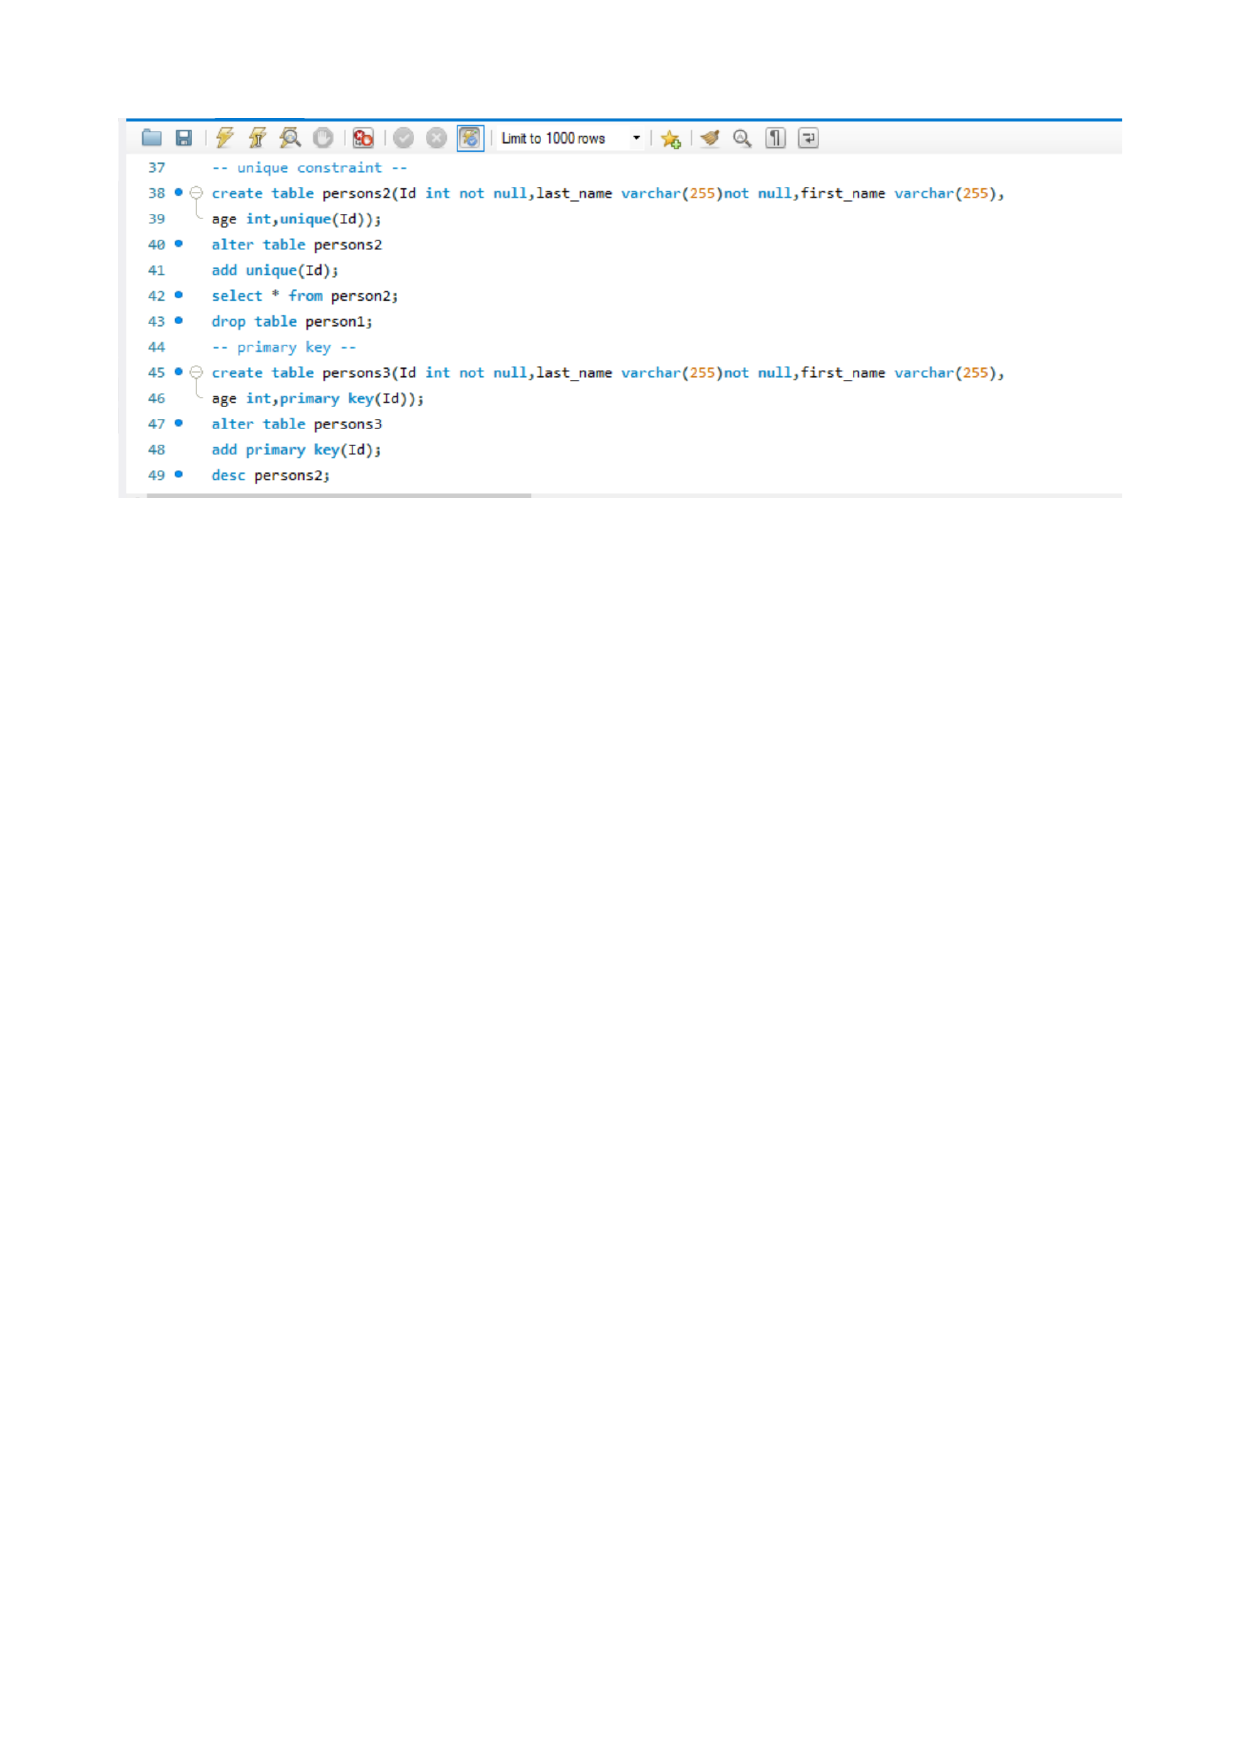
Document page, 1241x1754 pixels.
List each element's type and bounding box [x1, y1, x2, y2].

picture [118, 118, 1123, 498]
